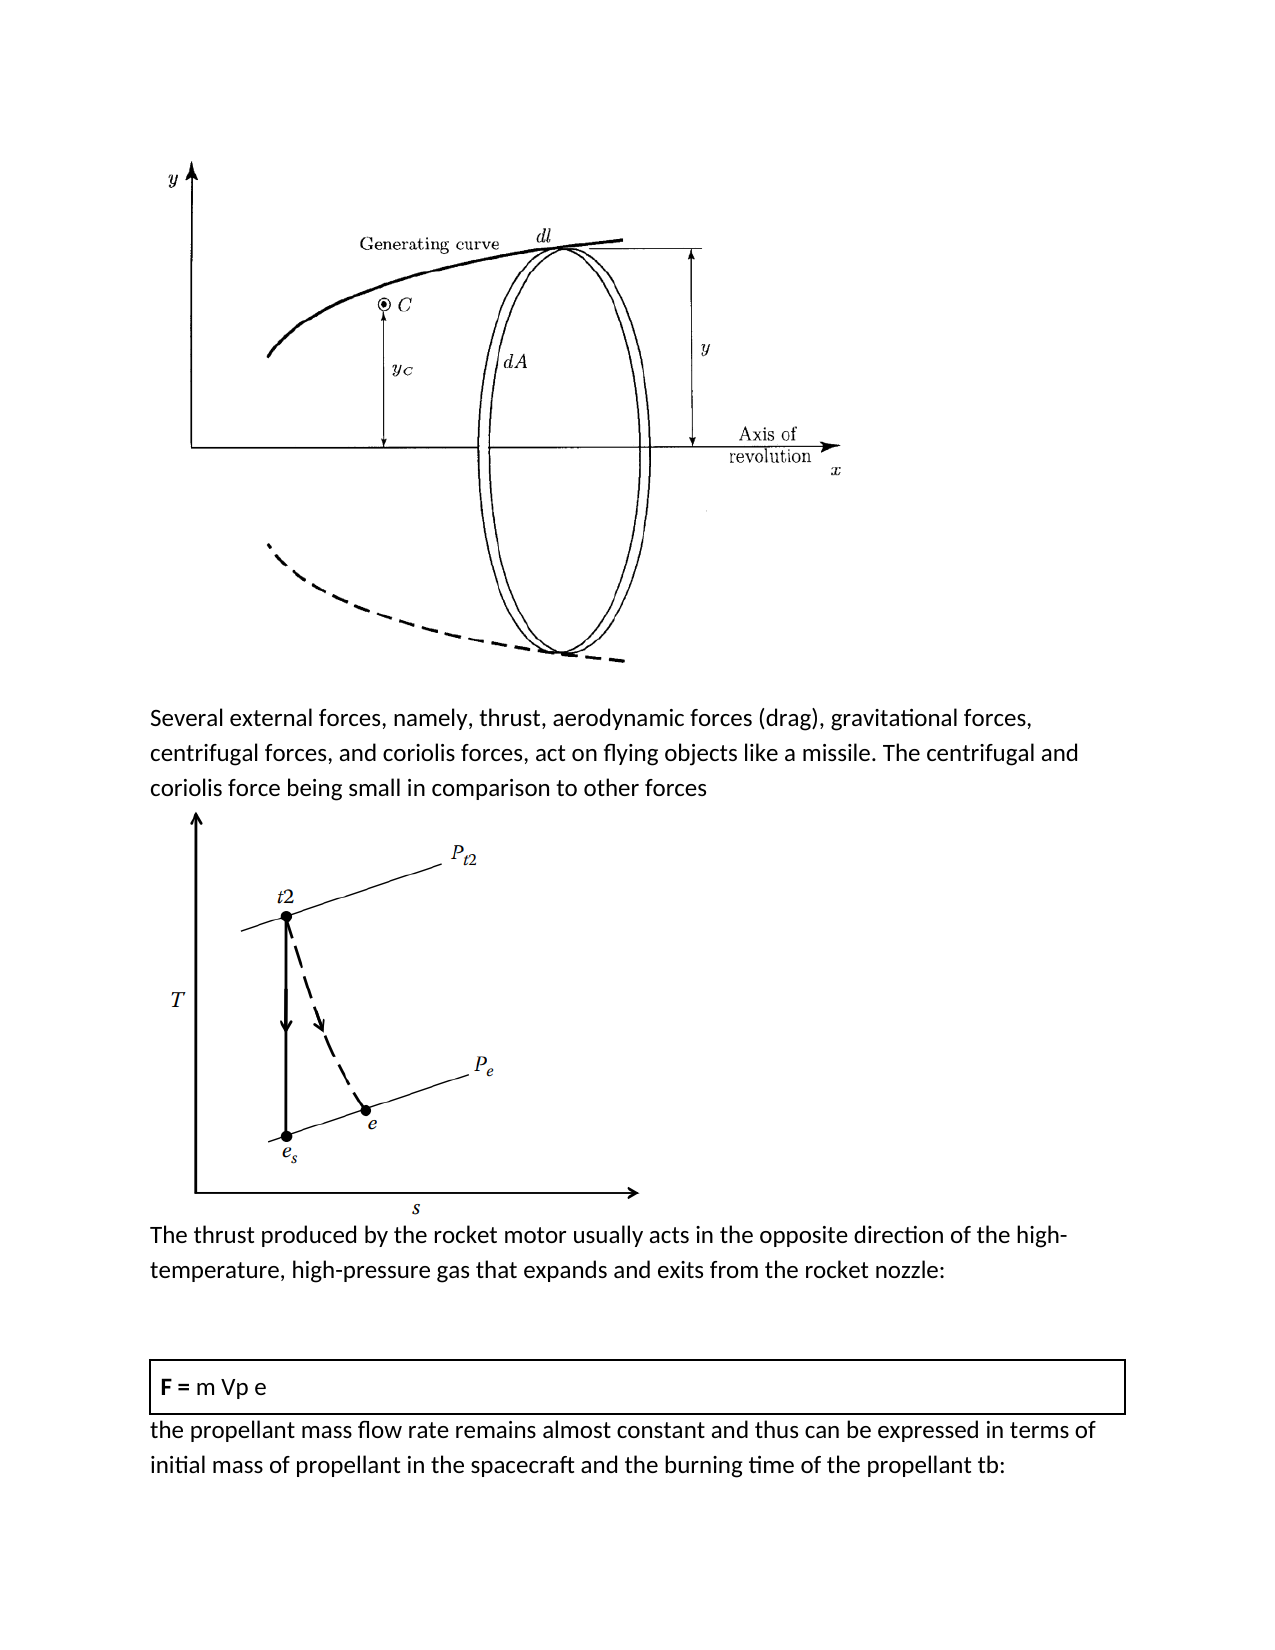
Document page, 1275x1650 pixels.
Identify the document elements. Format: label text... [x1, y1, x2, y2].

text the propellant mass flow rate remains almost constant and thus can be expressed in terms of initial mass of propellant in the spacecraft and the burning time of the propellant tb: [150, 1415, 1125, 1480]
text Several external forces, namely, thrust, aerodynamic forces (drag), gravitational forces, centrifugal forces, and coriolis forces, act on flying objects like a missile. The centrifugal and coriolis force being small in comparison to other forces [150, 702, 1125, 1215]
picture [150, 150, 847, 664]
text The thrust produced by the rocket motor usually acts in the opposite direction of the high-temperature, high-pressure gas that expands and exits from the rocket nozzle: [150, 1219, 1125, 1284]
table_header F = m Vp e [151, 1361, 1124, 1412]
picture [150, 806, 650, 1216]
